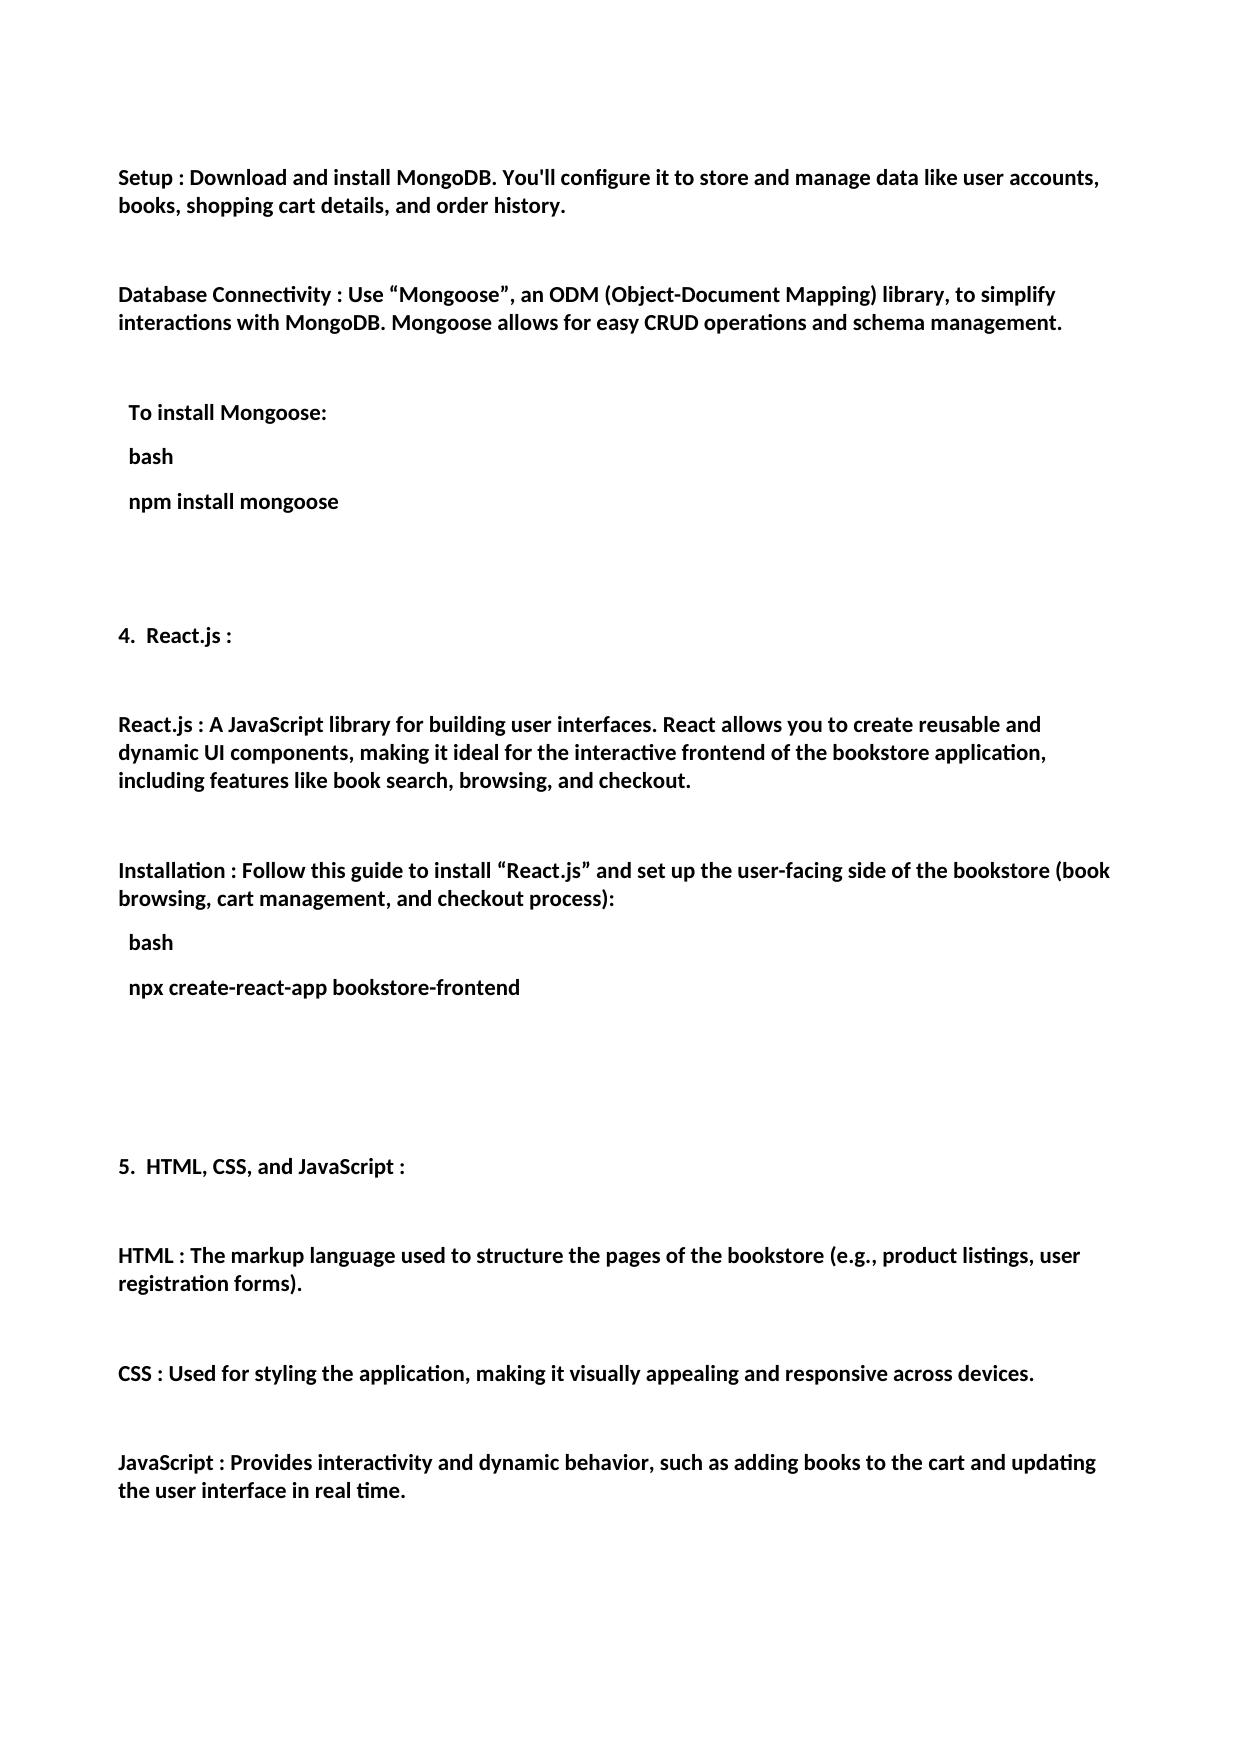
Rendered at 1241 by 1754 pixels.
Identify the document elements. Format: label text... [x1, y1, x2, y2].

text Setup : Download and install MongoDB. You'll configure it to store and manage data like user accounts, books, shopping cart details, and order history. [118, 163, 1122, 219]
text bash [118, 442, 1122, 470]
text CSS : Used for styling the application, making it visually appealing and responsive across devices. [118, 1359, 1122, 1387]
text bash [118, 928, 1122, 957]
text 4. React.js : [118, 621, 1122, 649]
text npx create-react-app bookstore-frontend [118, 973, 1122, 1001]
text npm install mongoose [118, 487, 1122, 515]
text HTML : The markup language used to structure the pages of the bookstore (e.g., product listings, user registration forms). [118, 1241, 1122, 1297]
text 5. HTML, CSS, and JavaScript : [118, 1152, 1122, 1180]
text React.js : A JavaScript library for building user interfaces. React allows you to create reusable and dynamic UI components, making it ideal for the interactive frontend of the bookstore application, including features like book search, browsing, and checkout. [118, 710, 1122, 794]
text Database Connectivity : Use “Mongoose”, an ODM (Object-Document Mapping) library, to simplify interactions with MongoDB. Mongoose allows for easy CRUD operations and schema management. [118, 280, 1122, 336]
text JavaScript : Provides interactivity and dynamic behavior, such as adding books to the cart and updating the user interface in real time. [118, 1448, 1122, 1504]
text To install Mongoose: [118, 398, 1122, 426]
text Installation : Follow this guide to install “React.js” and set up the user-facing side of the bookstore (book browsing, cart management, and checkout process): [118, 856, 1122, 912]
